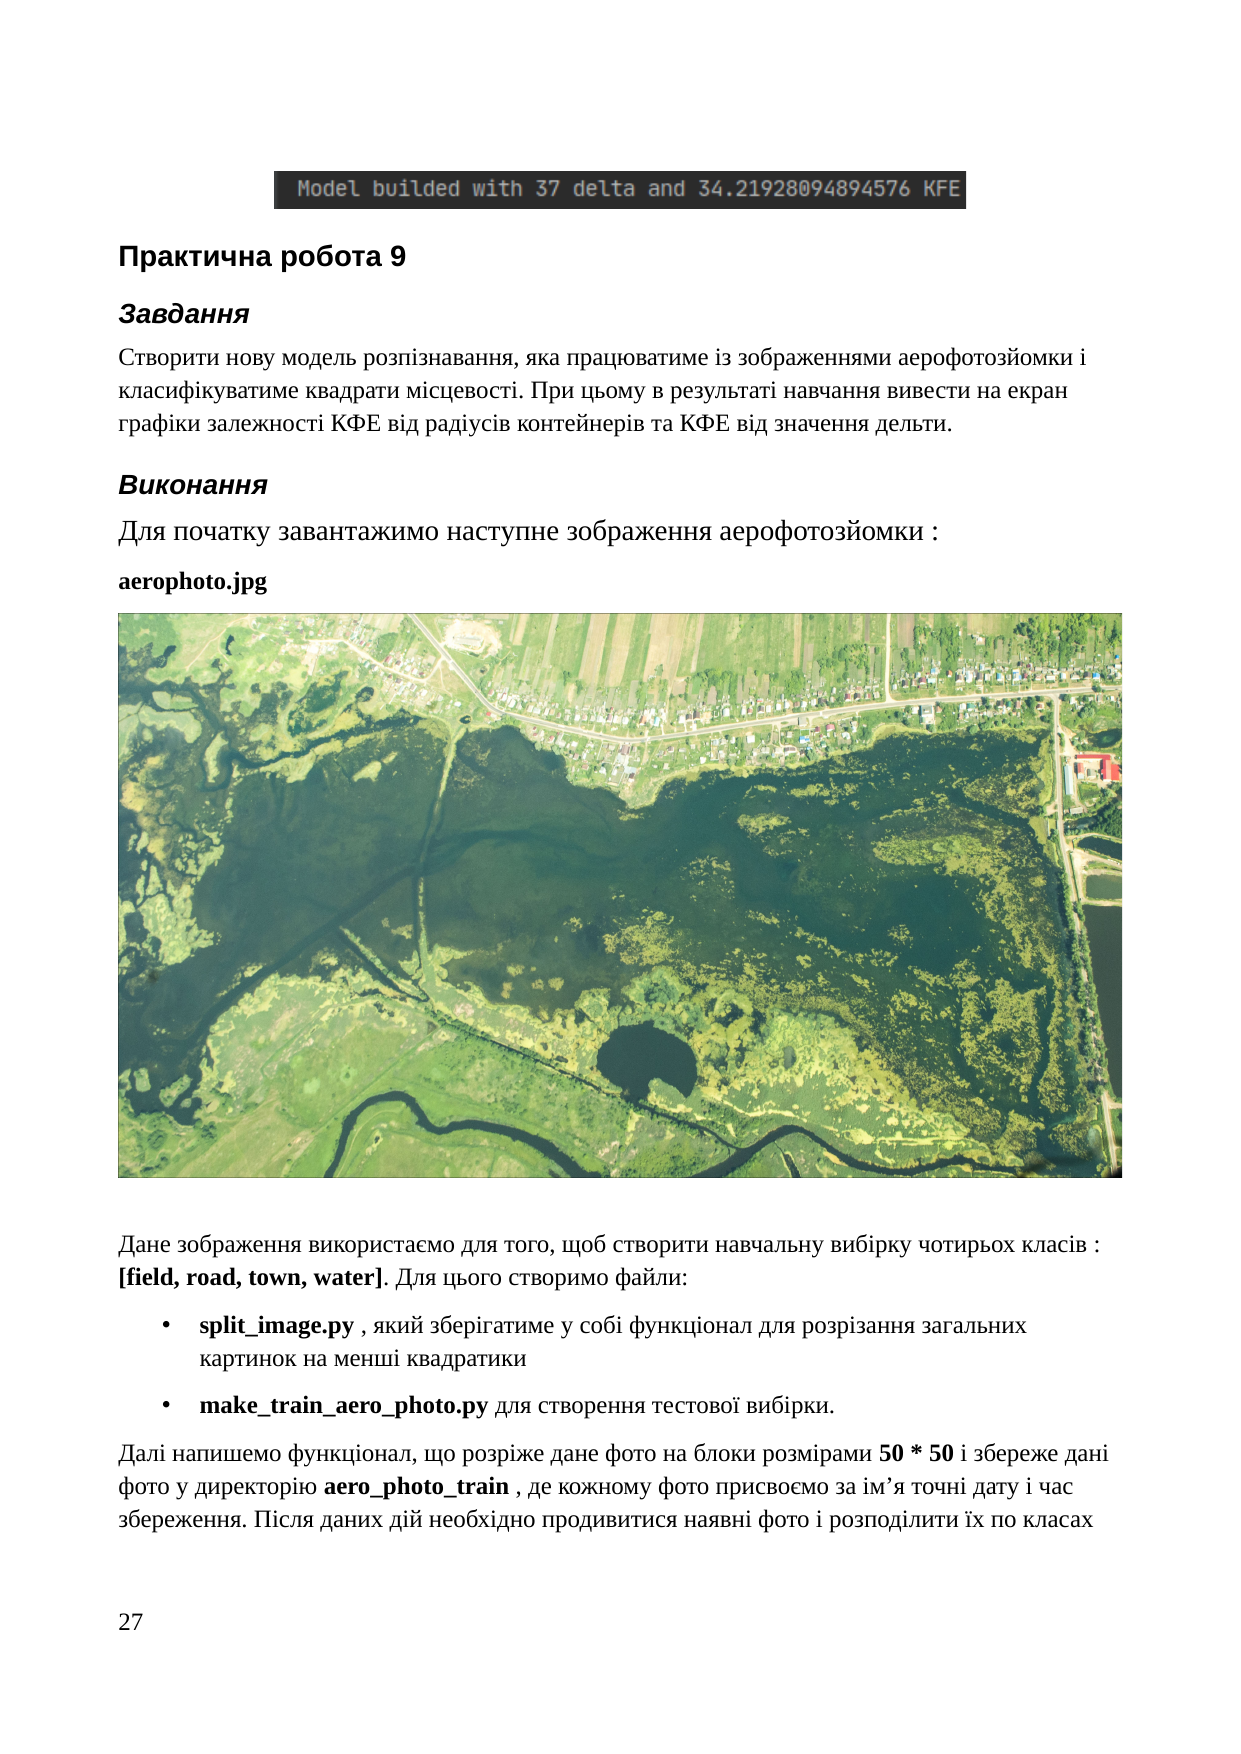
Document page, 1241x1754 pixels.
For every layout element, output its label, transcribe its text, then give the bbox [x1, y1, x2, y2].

picture [118, 613, 1123, 1178]
text Дане зображення використаємо для того, щоб створити навчальну вибірку чотирьох класів : [field, road, town, water]. Для цього створимо файли: [118, 1229, 1122, 1291]
list make_train_aero_photo.py для створення тестової вибірки. [162, 1390, 1122, 1419]
subtitle Завдання [118, 298, 1122, 329]
text Для початку завантажимо наступне зображення аерофотозйомки : [118, 513, 1122, 546]
list split_image.py , який зберігатиме у собі функціонал для розрізання загальних картинок на менші квадратики [162, 1310, 1122, 1372]
subtitle Виконання [118, 468, 1122, 500]
text Далі напишемо функціонал, що розріже дане фото на блоки розмірами 50 * 50 і збереже дані фото у директорію aero_photo_train , де кожному фото присвоємо за імʼя точні дату і час збереження. Після даних дій необхідно продивитися наявні фото і розподілити їх по класах [118, 1438, 1122, 1533]
picture [274, 171, 967, 209]
text aerophoto.jpg [118, 566, 1122, 594]
text Створити нову модель розпізнавання, яка працюватиме із зображеннями аерофотозйомки і класифікуватиме квадрати місцевості. При цьому в результаті навчання вивести на екран графіки залежності КФЕ від радіусів контейнерів та КФЕ від значення дельти. [118, 342, 1122, 437]
subtitle Практична робота 9 [118, 239, 1122, 273]
